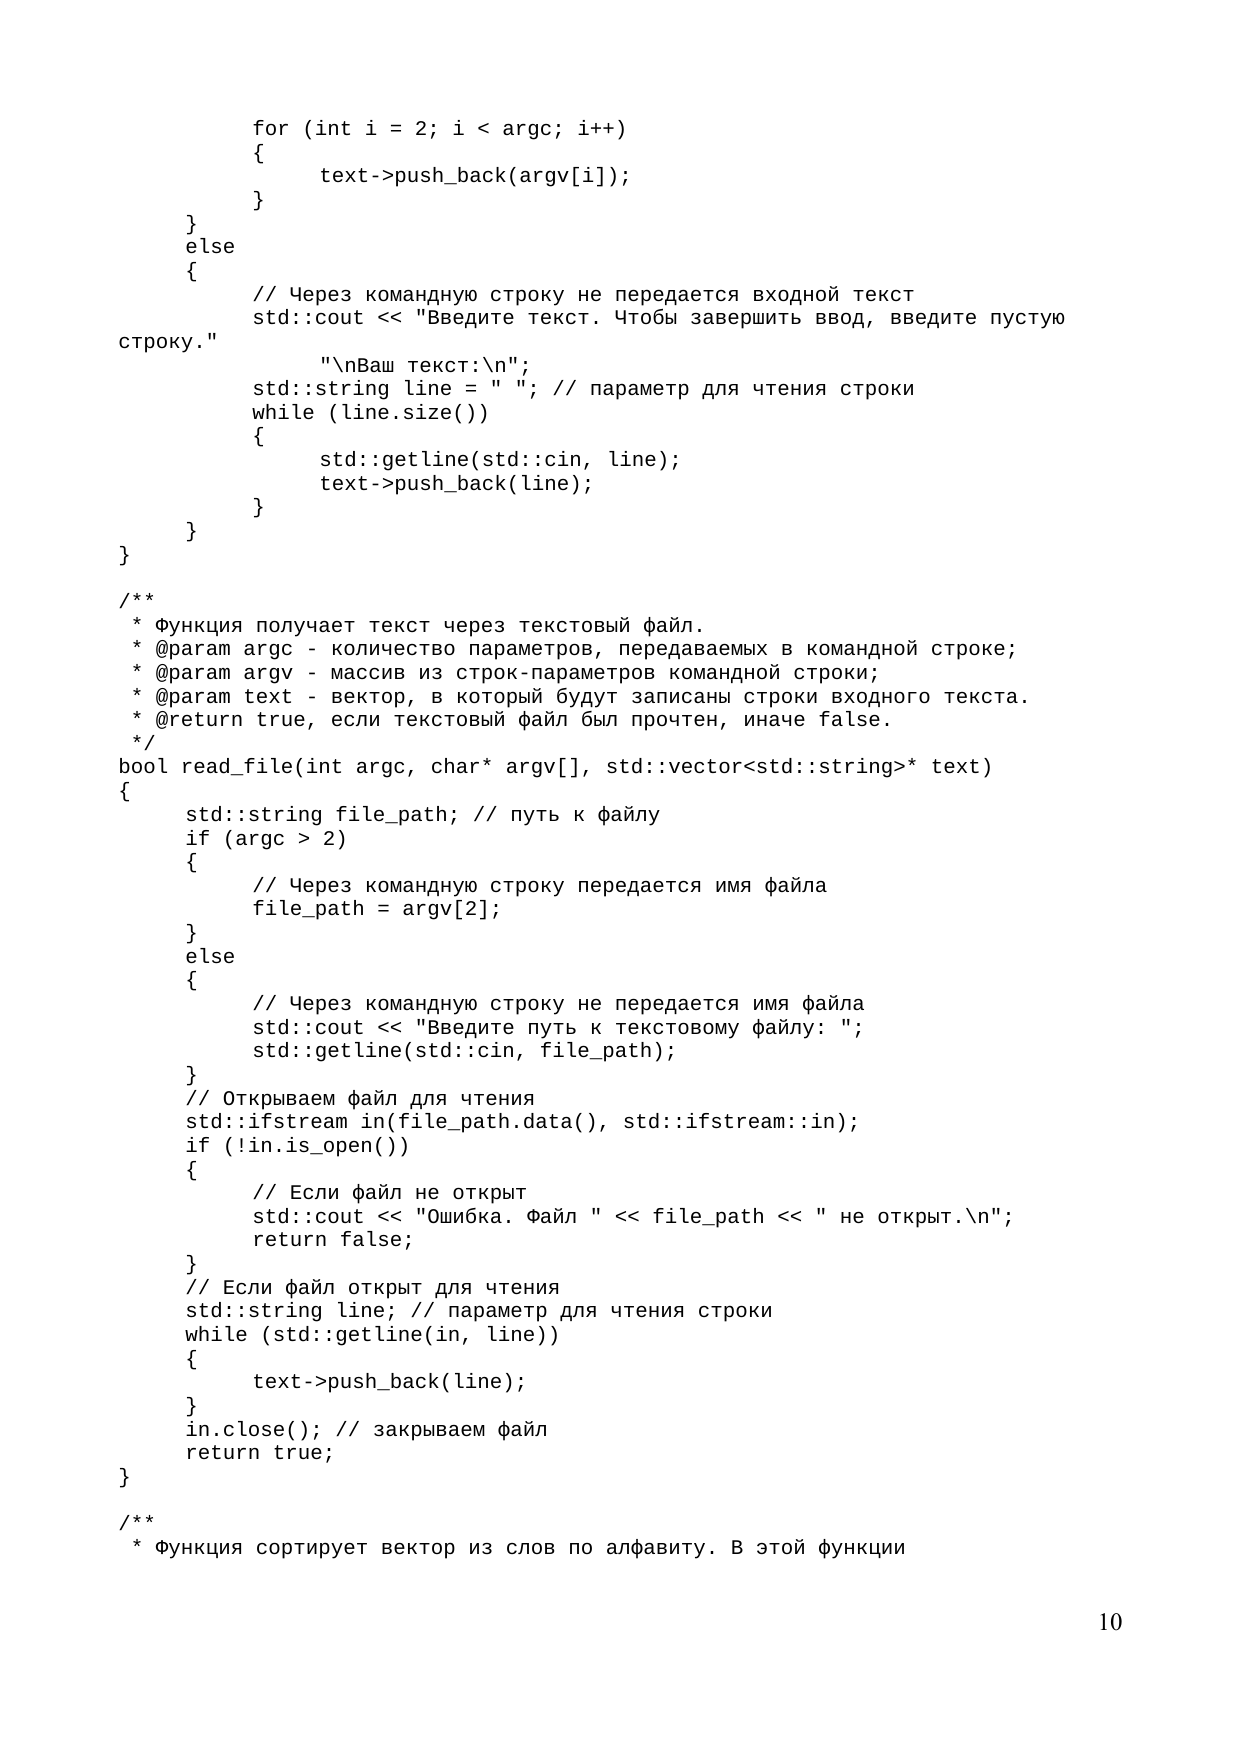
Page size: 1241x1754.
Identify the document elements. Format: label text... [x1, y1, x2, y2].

text text->push_back(argv[i]); [118, 165, 1122, 189]
text } [118, 1064, 1122, 1088]
text file_path = argv[2]; [118, 898, 1122, 922]
text // Если файл не открыт [118, 1182, 1122, 1206]
text } [118, 189, 1122, 213]
text std::getline(std::cin, line); [118, 449, 1122, 473]
text } [118, 1466, 1122, 1489]
text // Через командную строку не передается имя файла [118, 993, 1122, 1017]
text else [118, 236, 1122, 260]
text std::cout << "Ошибка. Файл " << file_path << " не открыт.\n"; [118, 1206, 1122, 1229]
text * @param text - вектор, в который будут записаны строки входного текста. [118, 686, 1122, 709]
text { [118, 780, 1122, 804]
text text->push_back(line); [118, 1371, 1122, 1395]
text * Функция получает текст через текстовый файл. [118, 615, 1122, 638]
text { [118, 1348, 1122, 1371]
text // Открываем файл для чтения [118, 1088, 1122, 1111]
text "\nВаш текст:\n"; [118, 354, 1122, 378]
text if (!in.is_open()) [118, 1135, 1122, 1158]
text in.close(); // закрываем файл [118, 1419, 1122, 1442]
text // Через командную строку не передается входной текст [118, 284, 1122, 307]
text } [118, 544, 1122, 567]
text /** [118, 591, 1122, 615]
text } [118, 496, 1122, 520]
text { [118, 1158, 1122, 1182]
text std::ifstream in(file_path.data(), std::ifstream::in); [118, 1111, 1122, 1135]
text { [118, 851, 1122, 875]
text } [118, 520, 1122, 544]
text while (line.size()) [118, 402, 1122, 426]
text bool read_file(int argc, char* argv[], std::vector<std::string>* text) [118, 757, 1122, 780]
text { [118, 142, 1122, 165]
text else [118, 946, 1122, 969]
text // Через командную строку передается имя файла [118, 875, 1122, 898]
text { [118, 969, 1122, 993]
text if (argc > 2) [118, 827, 1122, 851]
text std::cout << "Введите путь к текстовому файлу: "; [118, 1017, 1122, 1040]
text * @return true, если текстовый файл был прочтен, иначе false. [118, 709, 1122, 733]
text std::getline(std::cin, file_path); [118, 1040, 1122, 1064]
text */ [118, 733, 1122, 757]
text std::string line = " "; // параметр для чтения строки [118, 378, 1122, 402]
text std::string file_path; // путь к файлу [118, 804, 1122, 827]
text { [118, 260, 1122, 284]
text std::string line; // параметр для чтения строки [118, 1300, 1122, 1324]
text return true; [118, 1442, 1122, 1466]
text /** [118, 1513, 1122, 1537]
text } [118, 1253, 1122, 1277]
text } [118, 922, 1122, 946]
text } [118, 213, 1122, 236]
text * Функция сортирует вектор из слов по алфавиту. В этой функции [118, 1537, 1122, 1561]
text } [118, 1395, 1122, 1419]
text for (int i = 2; i < argc; i++) [118, 118, 1122, 142]
text return false; [118, 1229, 1122, 1253]
text * @param argv - массив из строк-параметров командной строки; [118, 662, 1122, 686]
text std::cout << "Введите текст. Чтобы завершить ввод, введите пустую строку." [118, 307, 1122, 354]
text while (std::getline(in, line)) [118, 1324, 1122, 1348]
text * @param argc - количество параметров, передаваемых в командной строке; [118, 638, 1122, 662]
text { [118, 426, 1122, 449]
text text->push_back(line); [118, 473, 1122, 496]
text // Если файл открыт для чтения [118, 1277, 1122, 1300]
